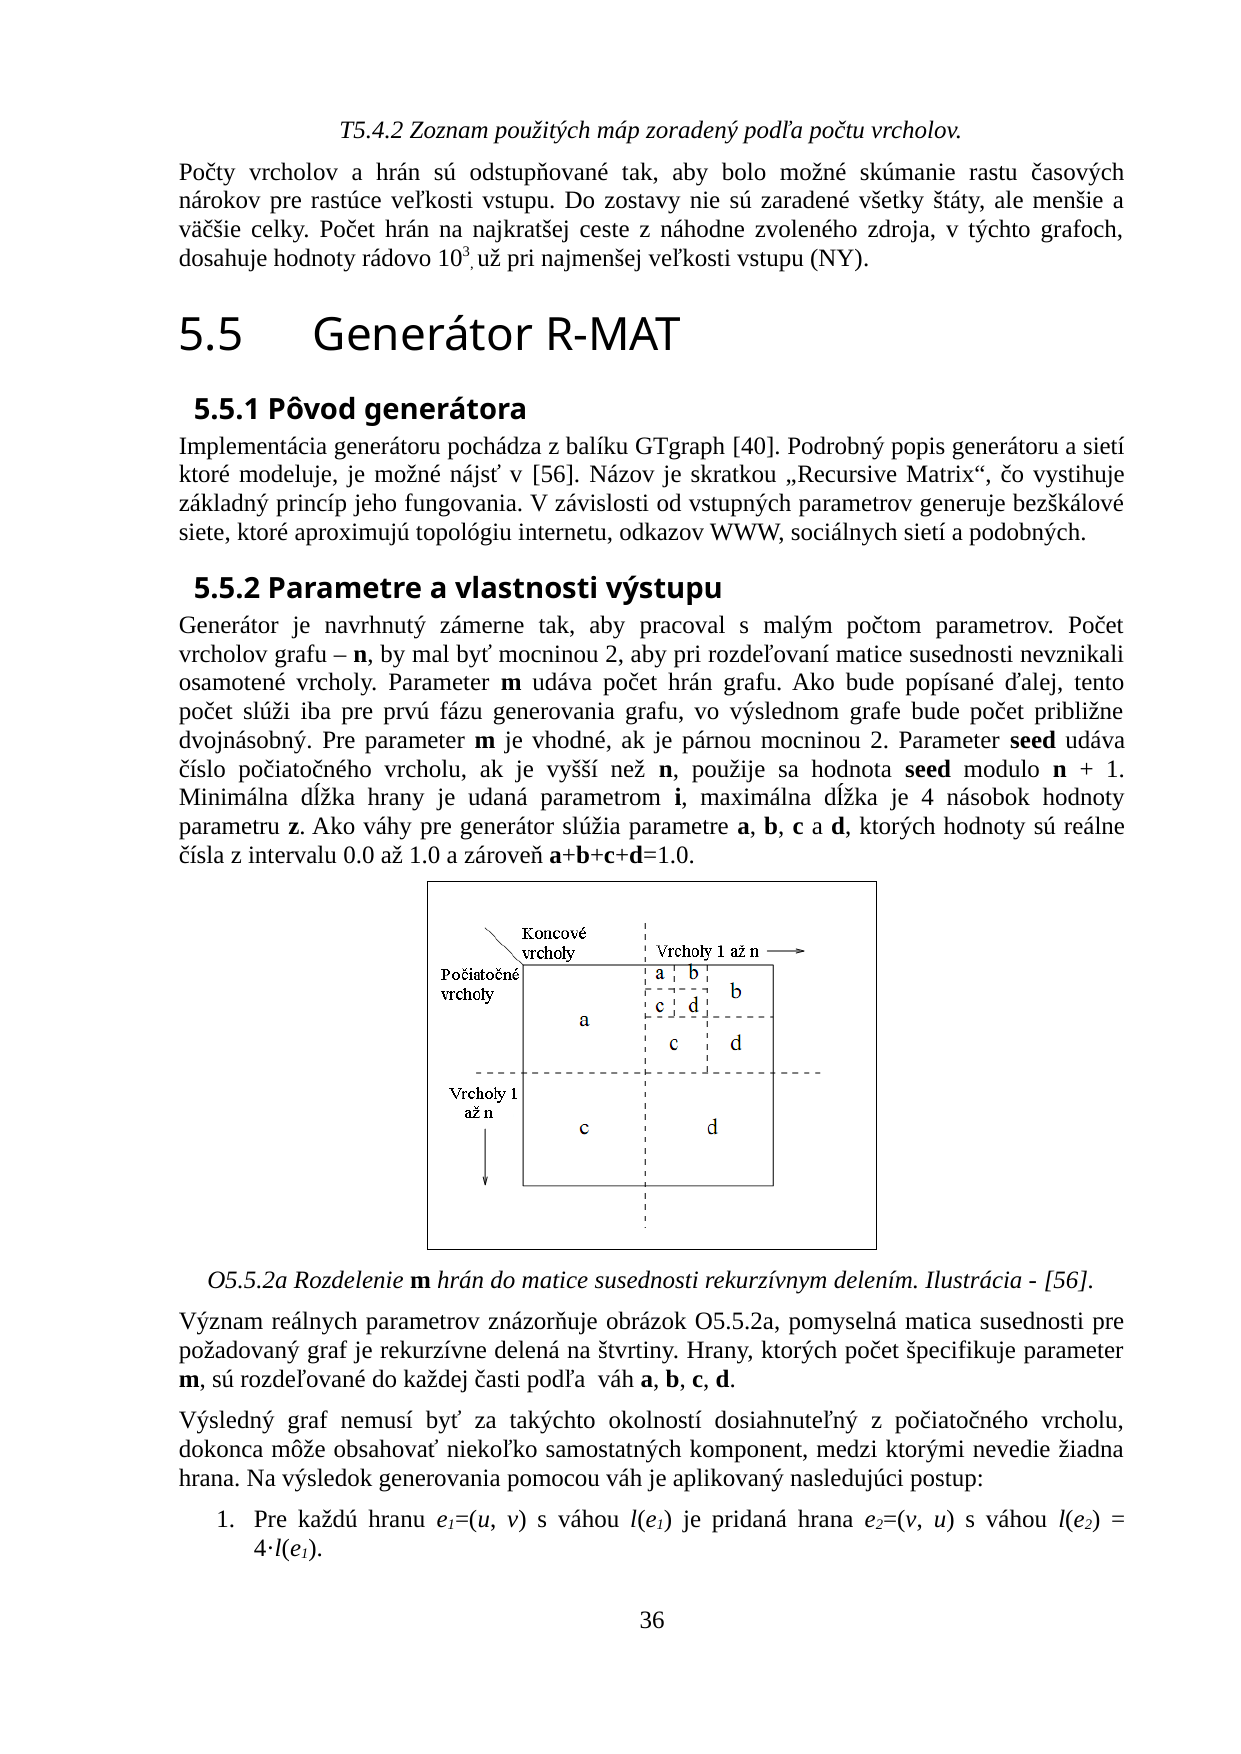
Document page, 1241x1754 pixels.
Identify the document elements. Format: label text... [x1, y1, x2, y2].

text T5.4.2 Zoznam použitých máp zoradený podľa počtu vrcholov. [178, 116, 1125, 144]
text O5.5.2a Rozdelenie m hrán do matice susednosti rekurzívnym delením. Ilustrácia - [56]. [178, 881, 1125, 1294]
text Generátor je navrhnutý zámerne tak, aby pracoval s malým počtom parametrov. Počet vrcholov grafu – n, by mal byť mocninou 2, aby pri rozdeľovaní matice susednosti nevznikali osamotené vrcholy. Parameter m udáva počet hrán grafu. Ako bude popísané ďalej, tento počet slúži iba pre prvú fázu generovania grafu, vo výslednom grafe bude počet približne dvojnásobný. Pre parameter m je vhodné, ak je párnou mocninou 2. Parameter seed udáva číslo počiatočného vrcholu, ak je vyšší než n, použije sa hodnota seed modulo n + 1. Minimálna dĺžka hrany je udaná parametrom i, maximálna dĺžka je 4 násobok hodnoty parametru z. Ako váhy pre generátor slúžia parametre a, b, c a d, ktorých hodnoty sú reálne čísla z intervalu 0.0 až 1.0 a zároveň a+b+c+d=1.0. [178, 610, 1125, 869]
text Počty vrcholov a hrán sú odstupňované tak, aby bolo možné skúmanie rastu časových nárokov pre rastúce veľkosti vstupu. Do zostavy nie sú zaradené všetky štáty, ale menšie a väčšie celky. Počet hrán na najkratšej ceste z náhodne zvoleného zdroja, v týchto grafoch, dosahuje hodnoty rádovo 103, už pri najmenšej veľkosti vstupu (NY). [178, 157, 1125, 272]
subtitle Pôvod generátora [193, 388, 1125, 428]
text Implementácia generátoru pochádza z balíku GTgraph [40]. Podrobný popis generátoru a sietí ktoré modeluje, je možné nájsť v [56]. Názov je skratkou „Recursive Matrix“, čo vystihuje základný princíp jeho fungovania. V závislosti od vstupných parametrov generuje bezškálové siete, ktoré aproximujú topológiu internetu, odkazov WWW, sociálnych sietí a podobných. [178, 431, 1125, 546]
subtitle Generátor R-MAT [178, 302, 1125, 364]
text Výsledný graf nemusí byť za takýchto okolností dosiahnuteľný z počiatočného vrcholu, dokonca môže obsahovať niekoľko samostatných komponent, medzi ktorými nevedie žiadna hrana. Na výsledok generovania pomocou váh je aplikovaný nasledujúci postup: [178, 1405, 1125, 1491]
list Pre každú hranu e1=(u, v) s váhou l(e1) je pridaná hrana e2=(v, u) s váhou l(e2) = 4·l(e1). [216, 1504, 1125, 1561]
subtitle Parametre a vlastnosti výstupu [193, 567, 1125, 607]
text Význam reálnych parametrov znázorňuje obrázok O5.5.2a, pomyselná matica susednosti pre požadovaný graf je rekurzívne delená na štvrtiny. Hrany, ktorých počet špecifikuje parameter m, sú rozdeľované do každej časti podľa váh a, b, c, d. [178, 1306, 1125, 1393]
picture [430, 885, 873, 1247]
